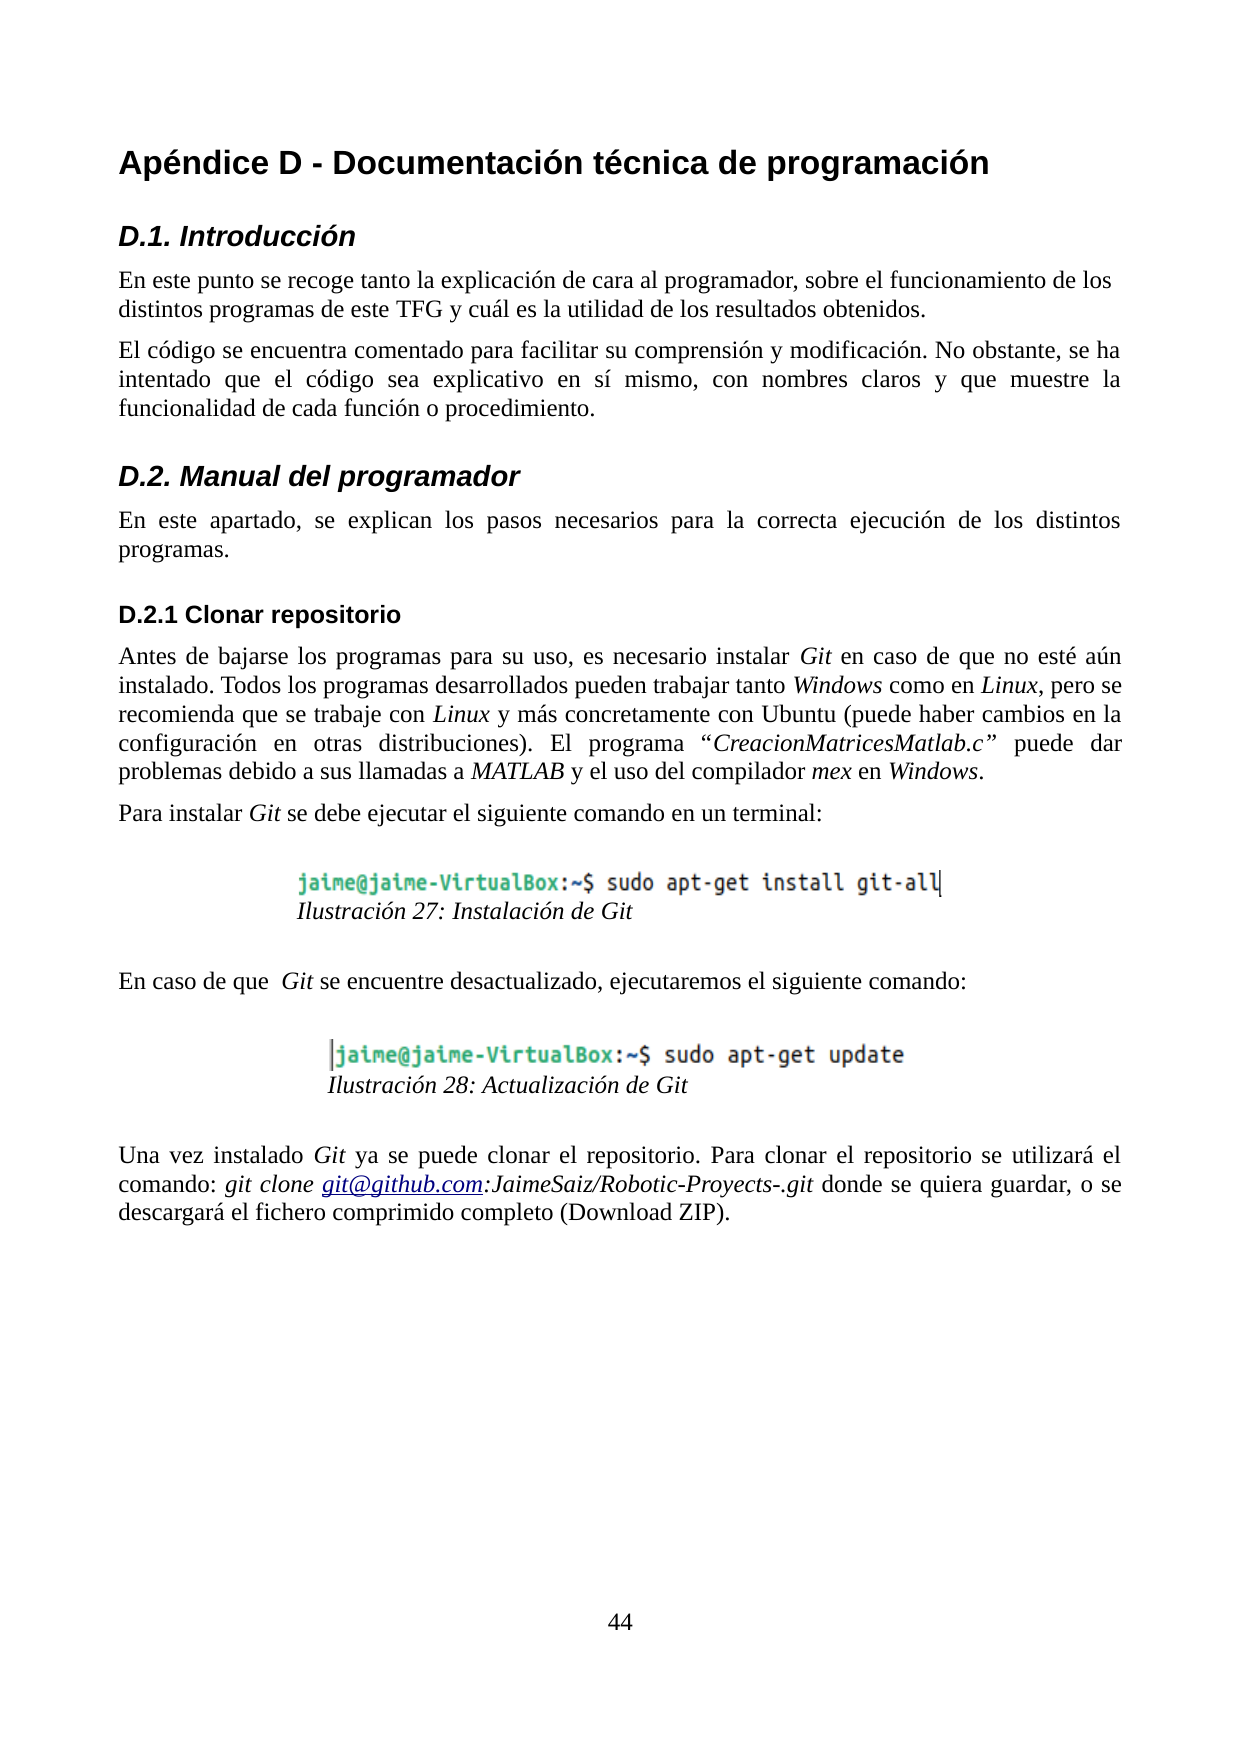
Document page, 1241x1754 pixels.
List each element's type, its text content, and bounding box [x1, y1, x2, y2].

text Una vez instalado Git ya se puede clonar el repositorio. Para clonar el repositorio se utilizará el comando: git clone git@github.com:JaimeSaiz/Robotic-Proyects-.git donde se quiera guardar, o se descargará el fichero comprimido completo (Download ZIP). [118, 1140, 1122, 1226]
text En este apartado, se explican los pasos necesarios para la correcta ejecución de los distintos programas. [118, 505, 1122, 563]
text En este punto se recoge tanto la explicación de cara al programador, sobre el funcionamiento de los distintos programas de este TFG y cuál es la utilidad de los resultados obtenidos. [118, 265, 1122, 323]
subtitle D.2. Manual del programador [118, 459, 1122, 493]
subtitle D.2.1 Clonar repositorio [118, 600, 1122, 629]
text El código se encuentra comentado para facilitar su comprensión y modificación. No obstante, se ha intentado que el código sea explicativo en sí mismo, con nombres claros y que muestre la funcionalidad de cada función o procedimiento. [118, 335, 1122, 422]
text Ilustración 27: Instalación de Git [297, 883, 944, 925]
text Antes de bajarse los programas para su uso, es necesario instalar Git en caso de que no esté aún instalado. Todos los programas desarrollados pueden trabajar tanto Windows como en Linux, pero se recomienda que se trabaje con Linux y más concretamente con Ubuntu (puede haber cambios en la configuración en otras distribuciones). El programa “CreacionMatricesMatlab.c” puede dar problemas debido a sus llamadas a MATLAB y el uso del compilador mex en Windows. [118, 641, 1122, 785]
subtitle D.1. Introducción [118, 219, 1122, 253]
text En caso de que Git se encuentre desactualizado, ejecutaremos el siguiente comando: [118, 966, 1122, 995]
text Para instalar Git se debe ejecutar el siguiente comando en un terminal: [118, 798, 1122, 826]
text Ilustración 28: Actualización de Git [327, 1052, 913, 1099]
subtitle Apéndice D - Documentación técnica de programación [118, 143, 1122, 182]
